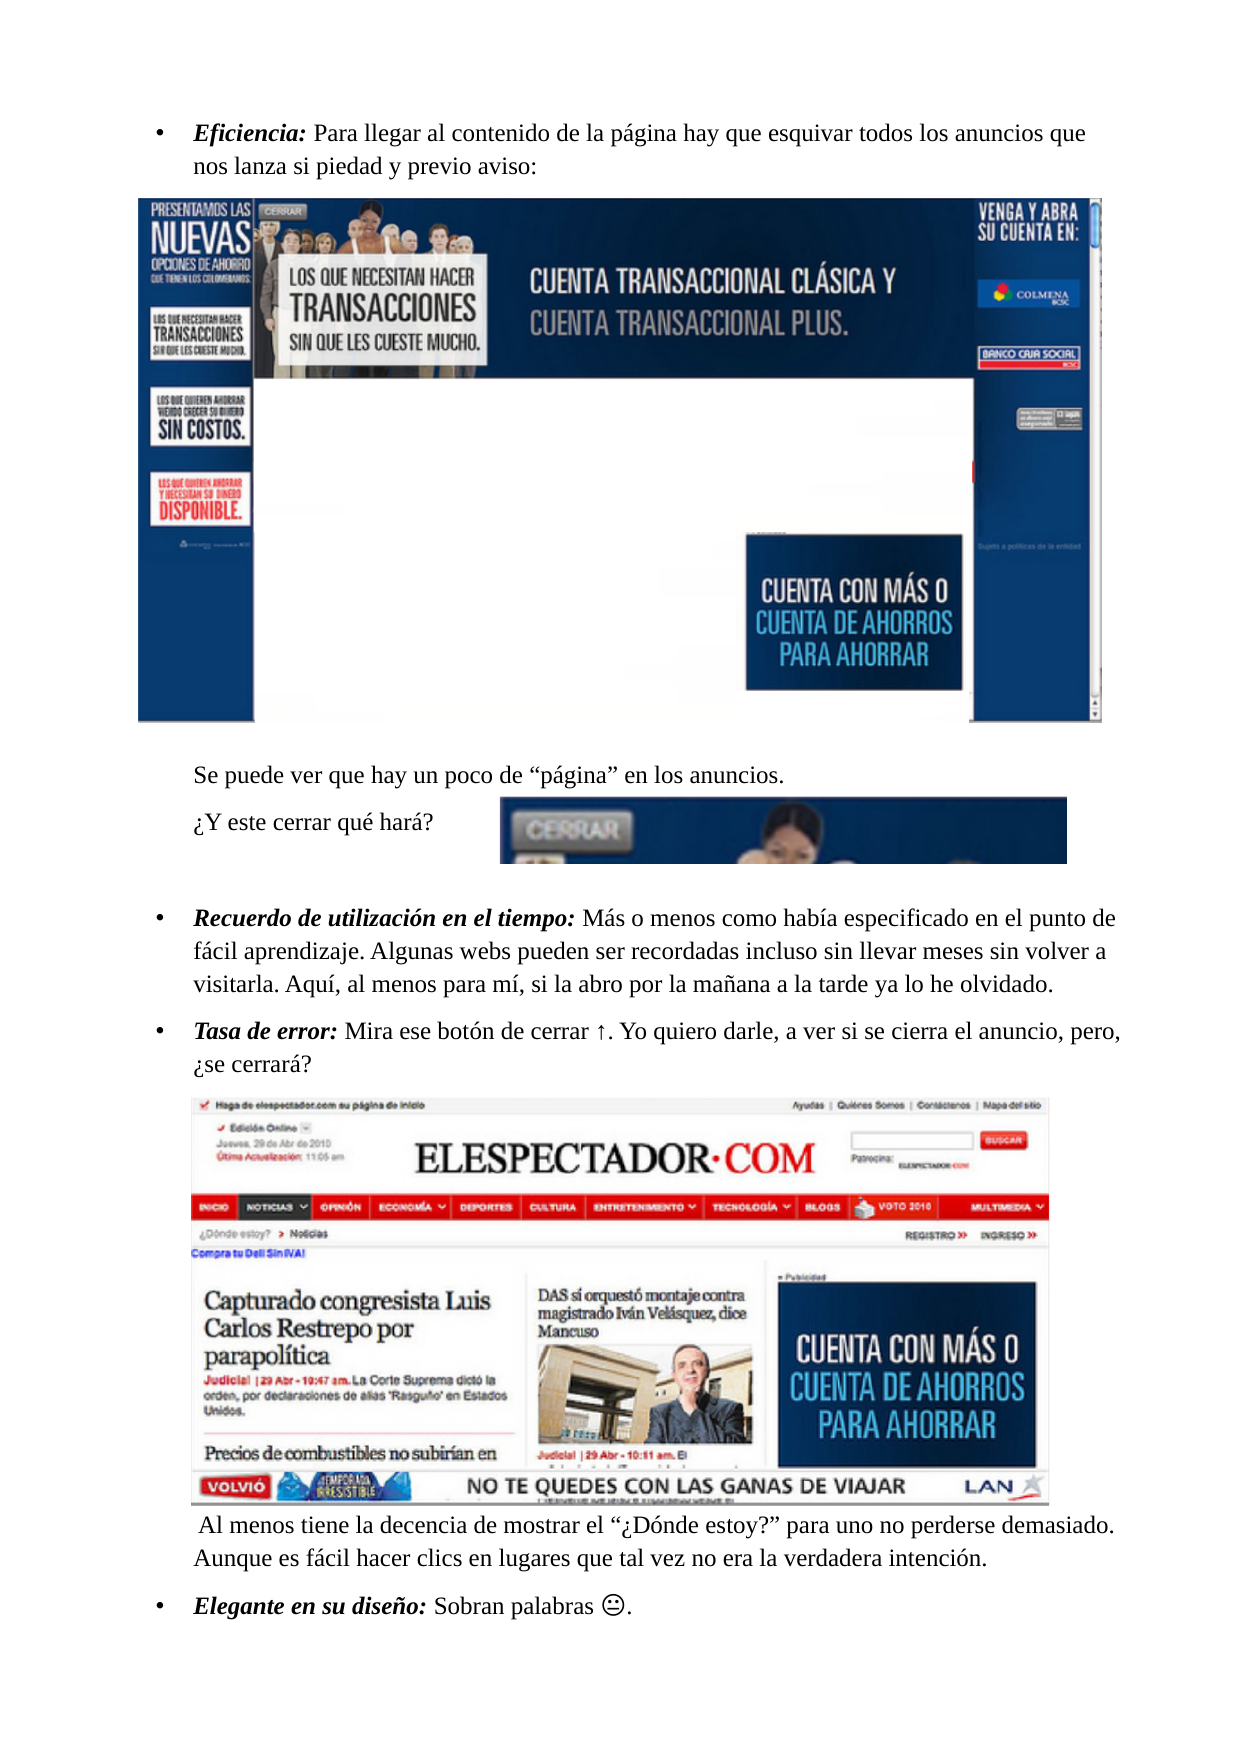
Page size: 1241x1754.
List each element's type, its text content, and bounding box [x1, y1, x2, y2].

list Recuerdo de utilización en el tiempo: Más o menos como había especificado en el punto de fácil aprendizaje. Algunas webs pueden ser recordadas incluso sin llevar meses sin volver a visitarla. Aquí, al menos para mí, si la abro por la mañana a la tarde ya lo he olvidado. [156, 903, 1122, 997]
picture [191, 1097, 1050, 1506]
list Se puede ver que hay un poco de “página” en los anuncios. [156, 199, 1122, 789]
list Elegante en su diseño: Sobran palabras 😐. [156, 1591, 1122, 1619]
picture [136, 198, 1104, 723]
list ¿Y este cerrar qué hará? [156, 807, 499, 836]
list Al menos tiene la decencia de mostrar el “¿Dónde estoy?” para uno no perderse demasiado. Aunque es fácil hacer clics en lugares que tal vez no era la verdadera intención. [156, 1097, 1122, 1572]
list Eficiencia: Para llegar al contenido de la página hay que esquivar todos los anuncios que nos lanza si piedad y previo aviso: [156, 118, 1122, 180]
picture [499, 795, 1067, 864]
list [1067, 807, 1122, 836]
list Tasa de error: Mira ese botón de cerrar ↑. Yo quiero darle, a ver si se cierra el anuncio, pero, ¿se cerrará? [156, 1016, 1122, 1078]
